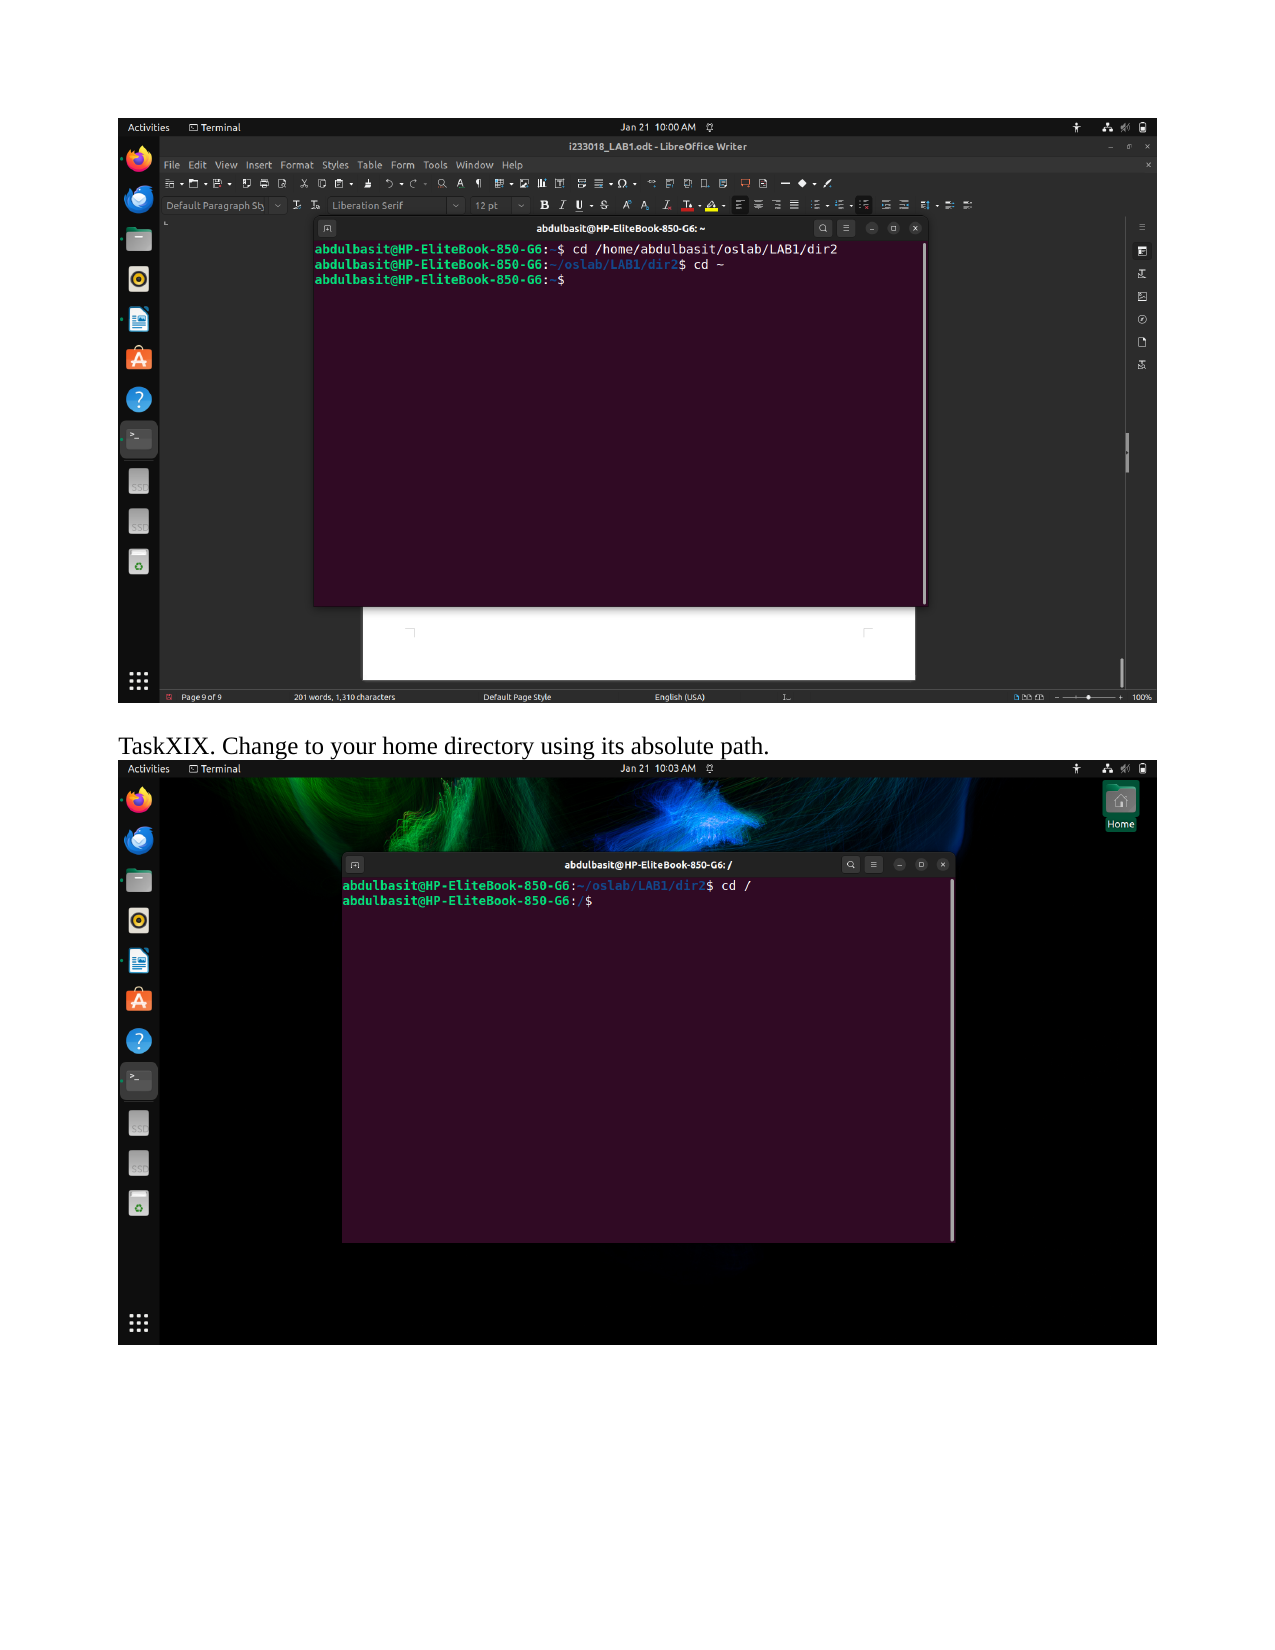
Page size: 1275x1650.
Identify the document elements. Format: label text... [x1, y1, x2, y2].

picture [118, 760, 1157, 1345]
text TaskXIX. Change to your home directory using its absolute path. [118, 731, 1157, 760]
picture [118, 118, 1157, 703]
